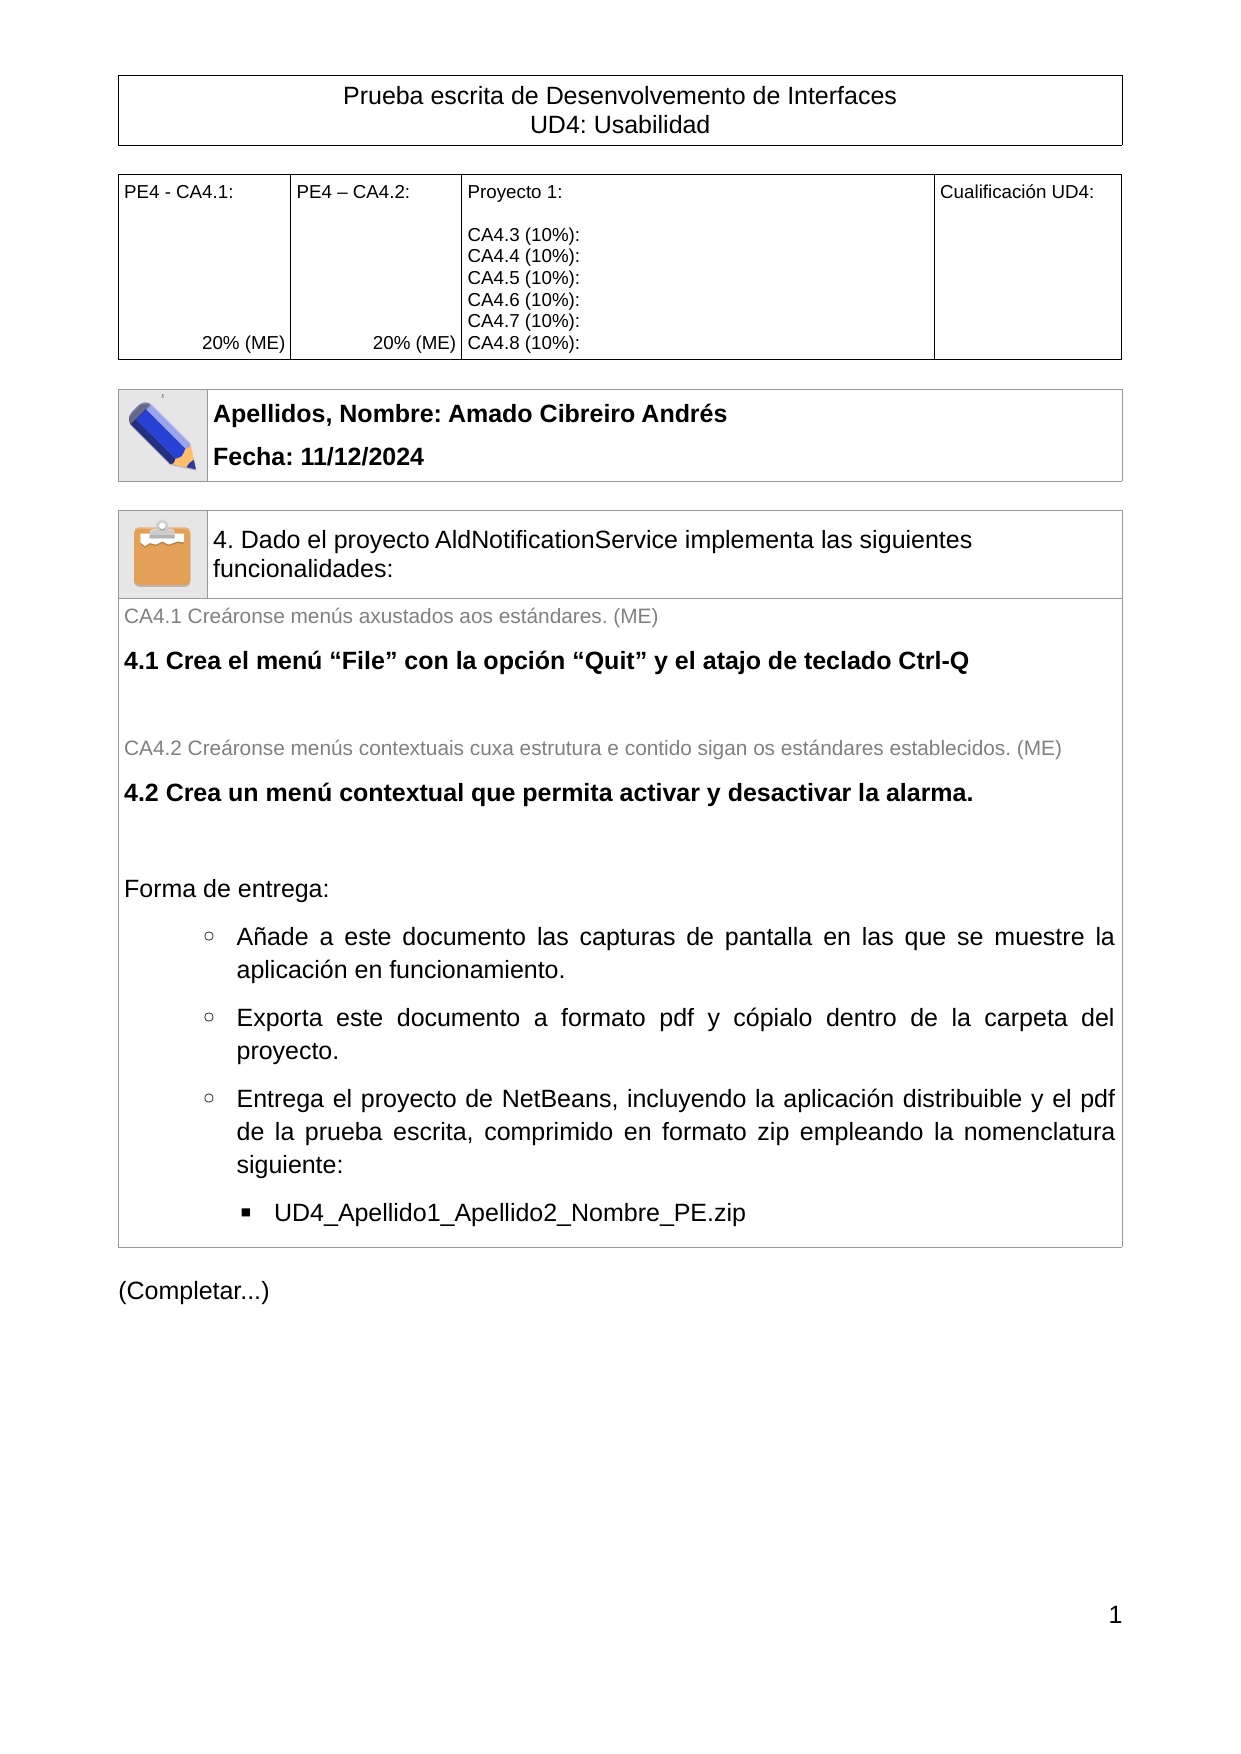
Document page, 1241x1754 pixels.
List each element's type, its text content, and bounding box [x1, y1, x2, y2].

table_header 4. Dado el proyecto AldNotificationService implementa las siguientes funcionalidades: [208, 511, 1122, 598]
table_cell CA4.1 Creáronse menús axustados aos estándares. (ME) 4.1 Crea el menú “File” con la opción “Quit” y el atajo de teclado Ctrl-Q CA4.2 Creáronse menús contextuais cuxa estrutura e contido sigan os estándares establecidos. (ME) 4.2 Crea un menú contextual que permita activar y desactivar la alarma. Forma de entrega: Añade a este documento las capturas de pantalla en las que se muestre la aplicación en funcionamiento. Exporta este documento a formato pdf y cópialo dentro de la carpeta del proyecto. Entrega el proyecto de NetBeans, incluyendo la aplicación distribuible y el pdf de la prueba escrita, comprimido en formato zip empleando la nomenclatura siguiente: UD4_Apellido1_Apellido2_Nombre_PE.zip [119, 599, 1122, 1247]
table_header Apellidos, Nombre: Amado Cibreiro Andrés Fecha: 11/12/2024 [208, 390, 1122, 481]
table_header Cualificación UD4: [935, 175, 1121, 359]
table_header PE4 - CA4.1: 20% (ME) [119, 175, 290, 359]
table_header Proyecto 1: CA4.3 (10%): CA4.4 (10%): CA4.5 (10%): CA4.6 (10%): CA4.7 (10%): CA4.8 (10%): [462, 175, 934, 359]
table_header [119, 390, 207, 481]
text (Completar...) [118, 1276, 1122, 1305]
table_header [119, 511, 207, 598]
table_header PE4 – CA4.2: 20% (ME) [291, 175, 461, 359]
